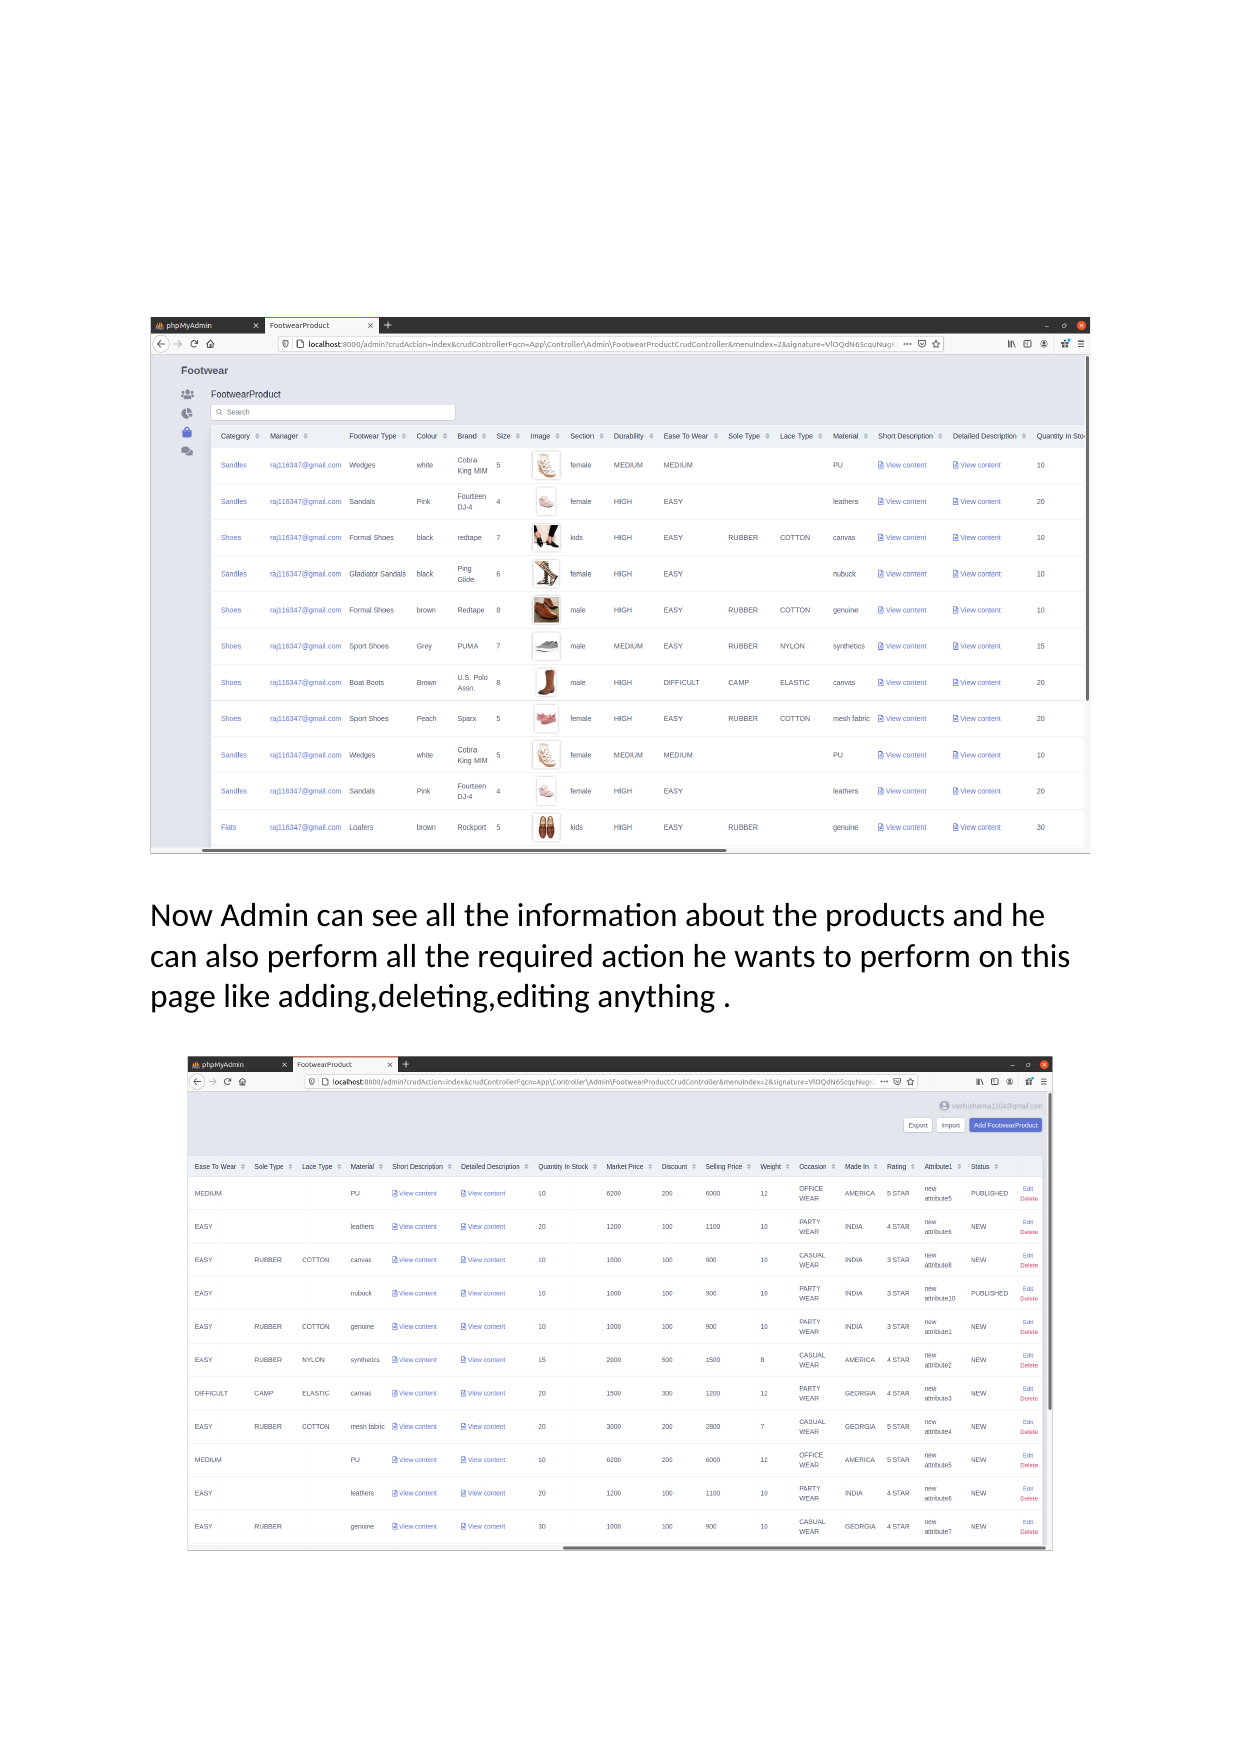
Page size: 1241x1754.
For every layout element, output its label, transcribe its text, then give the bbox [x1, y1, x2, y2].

list Now Admin can see all the information about the products and he can also perform all the required action he wants to perform on this page like adding,deleting,editing anything . [150, 894, 1090, 1016]
picture [150, 317, 1091, 854]
picture [187, 1056, 1053, 1551]
